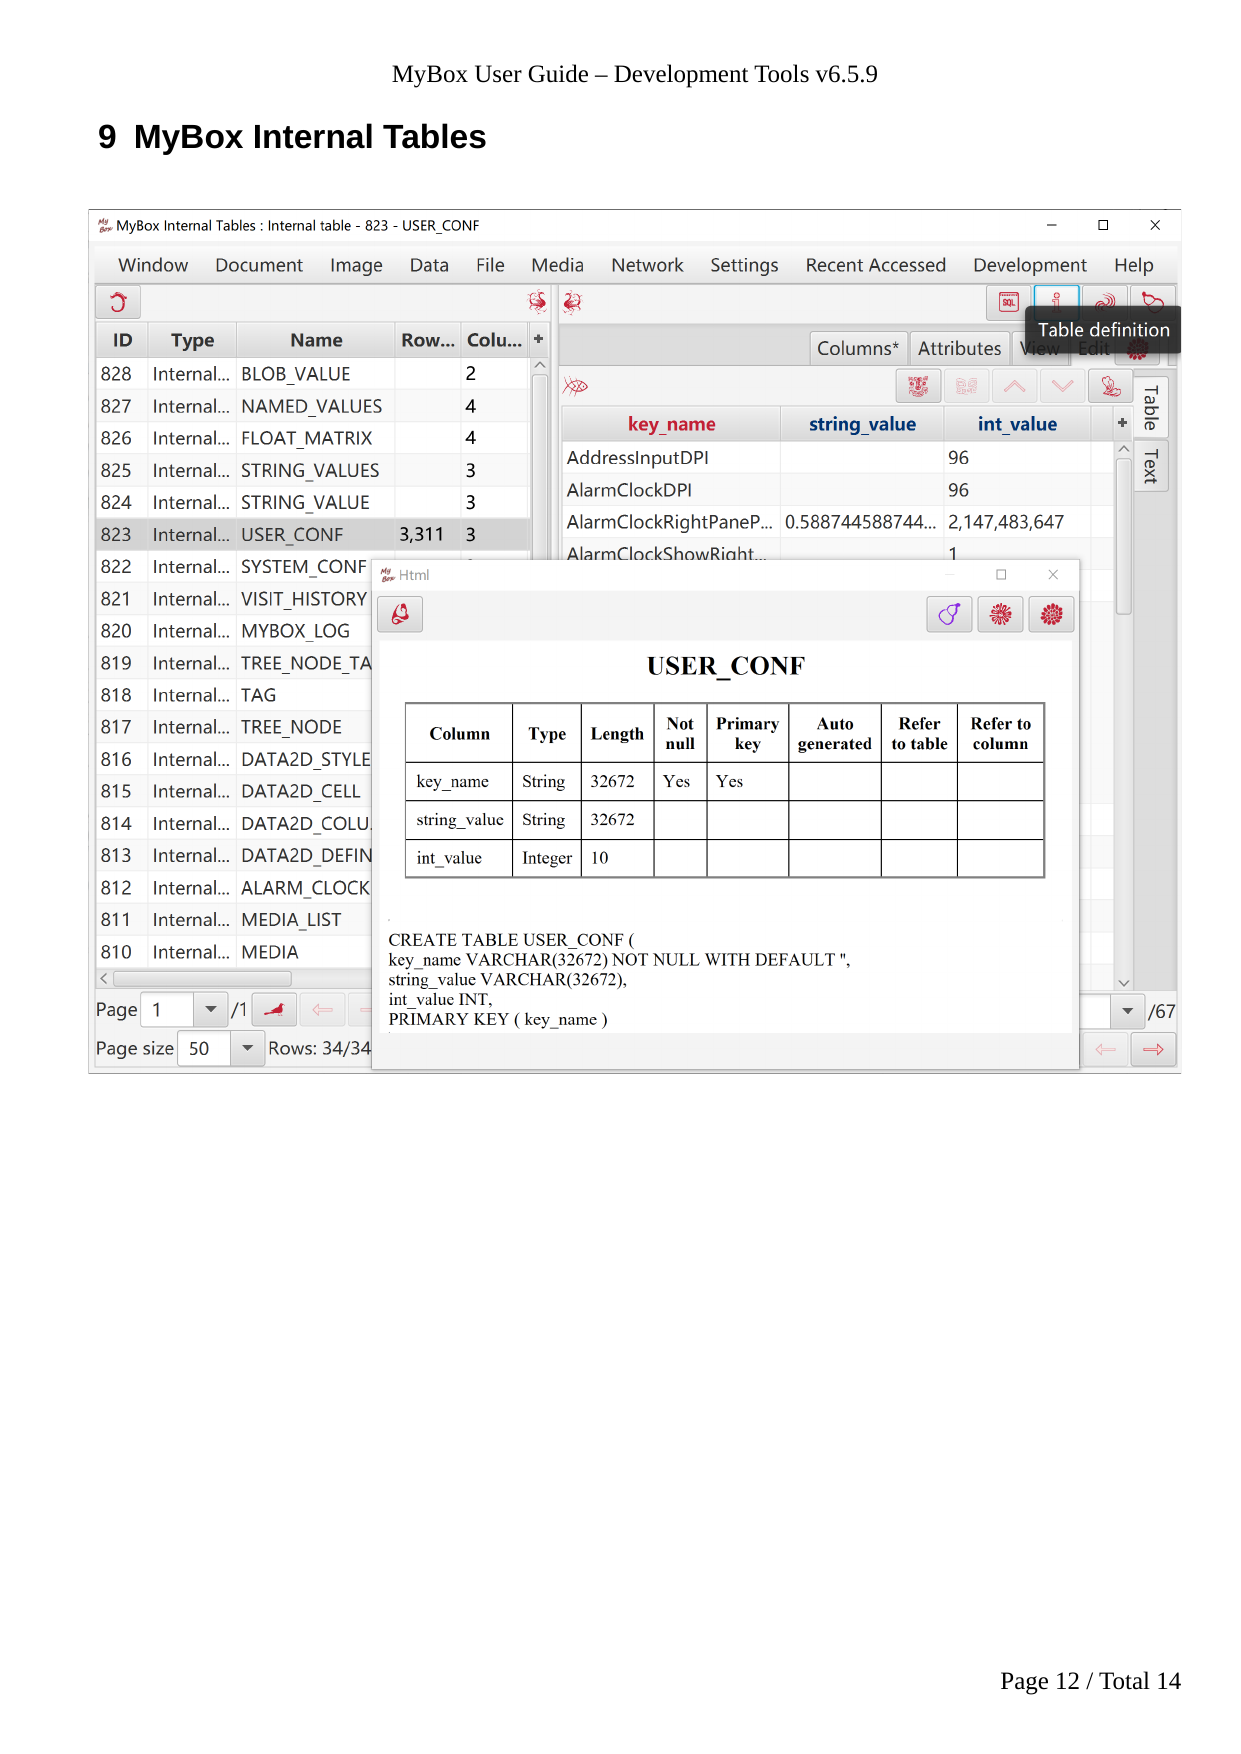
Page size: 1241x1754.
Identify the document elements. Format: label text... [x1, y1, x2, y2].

picture [88, 209, 1182, 1074]
subtitle MyBox Internal Tables [88, 117, 1181, 156]
